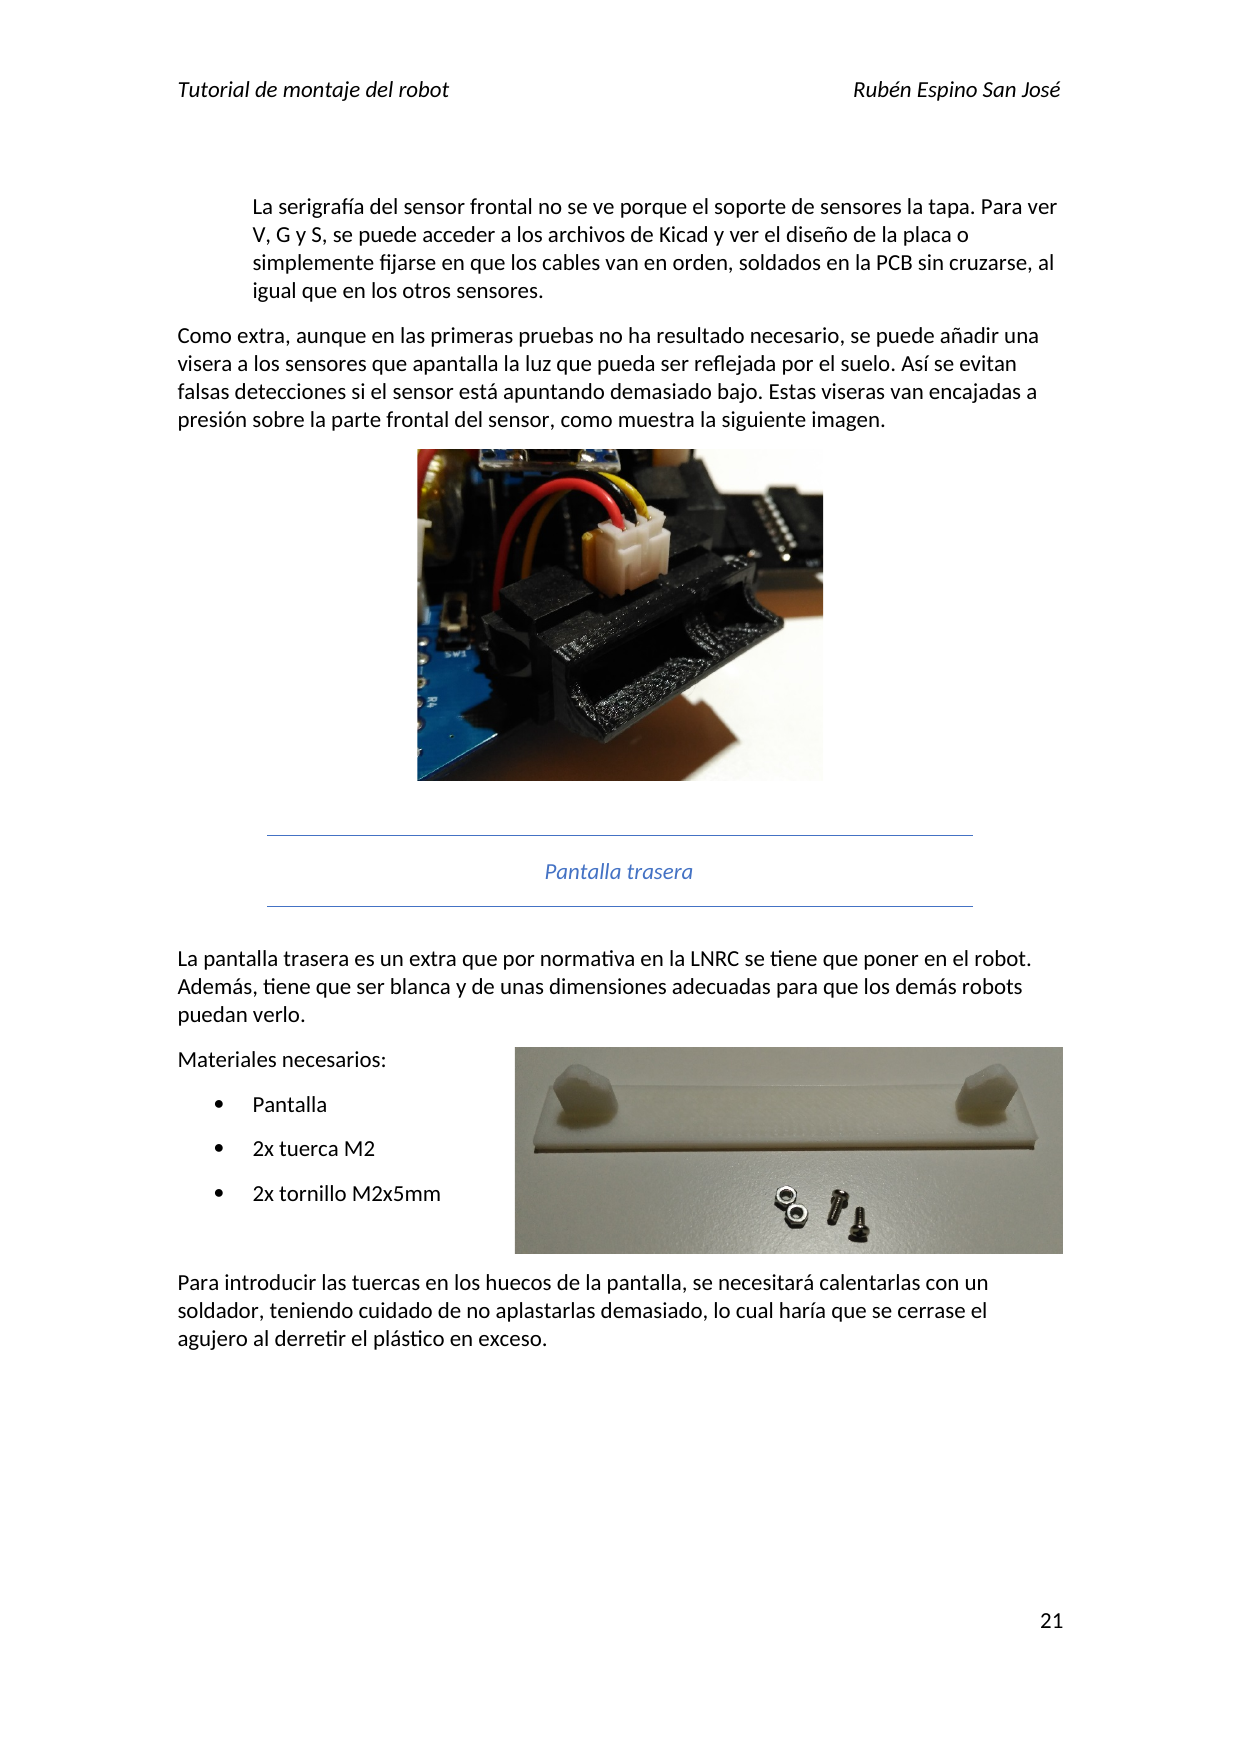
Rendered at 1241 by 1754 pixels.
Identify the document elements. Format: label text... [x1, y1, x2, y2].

text Materiales necesarios: [177, 1045, 1063, 1073]
text Para introducir las tuercas en los huecos de la pantalla, se necesitará calentarlas con un soldador, teniendo cuidado de no aplastarlas demasiado, lo cual haría que se cerrase el agujero al derretir el plástico en exceso. [177, 1268, 1063, 1353]
text La serigrafía del sensor frontal no se ve porque el soporte de sensores la tapa. Para ver V, G y S, se puede acceder a los archivos de Kicad y ver el diseño de la placa o simplemente fijarse en que los cables van en orden, soldados en la PCB sin cruzarse, al igual que en los otros sensores. [252, 192, 1063, 304]
list 2x tornillo M2x5mm [215, 1179, 514, 1207]
text Como extra, aunque en las primeras pruebas no ha resultado necesario, se puede añadir una visera a los sensores que apantalla la luz que pueda ser reflejada por el suelo. Así se evitan falsas detecciones si el sensor está apuntando demasiado bajo. Estas viseras van encajadas a presión sobre la parte frontal del sensor, como muestra la siguiente imagen. [177, 321, 1063, 433]
list Pantalla [215, 1090, 514, 1118]
text La pantalla trasera es un extra que por normativa en la LNRC se tiene que poner en el robot. Además, tiene que ser blanca y de unas dimensiones adecuadas para que los demás robots puedan verlo. [177, 944, 1063, 1028]
list 2x tuerca M2 [215, 1134, 514, 1162]
text Pantalla trasera [267, 836, 973, 906]
